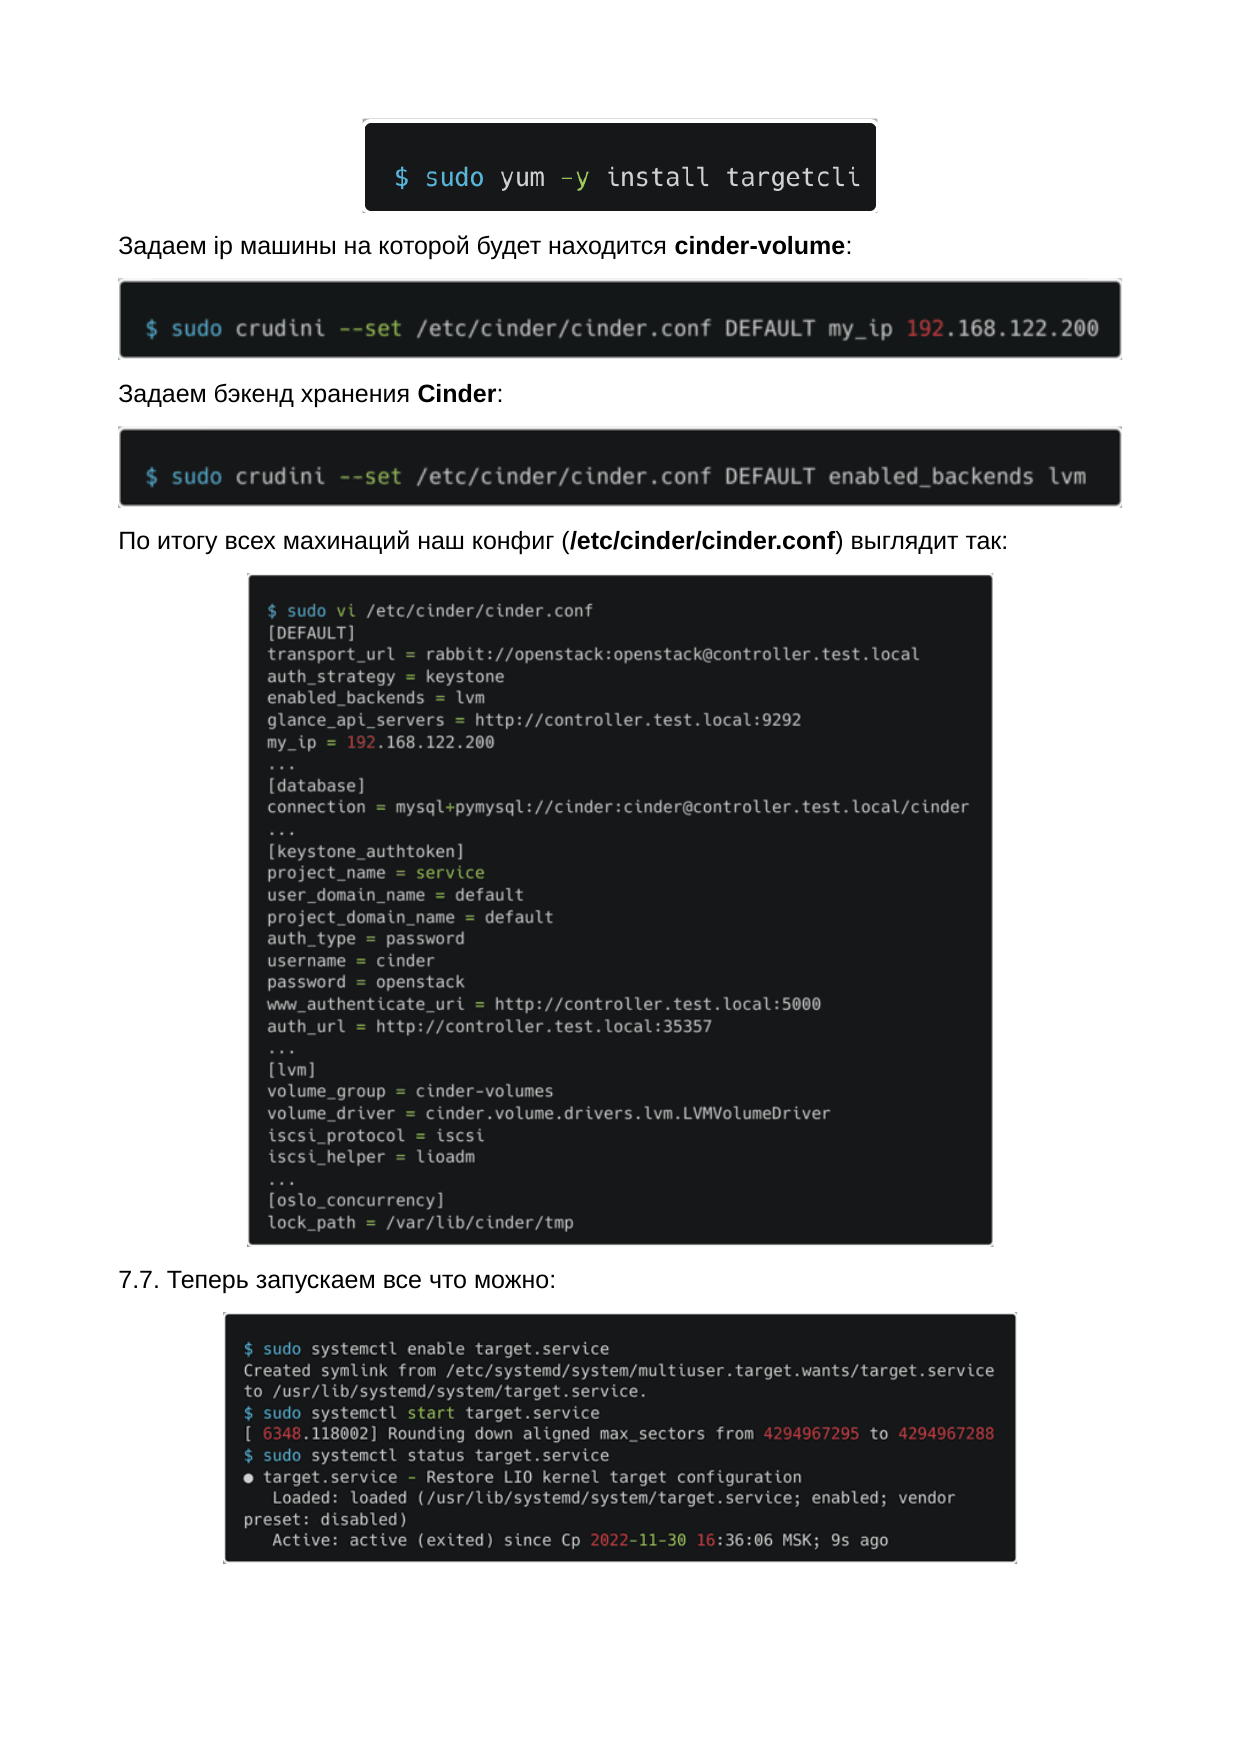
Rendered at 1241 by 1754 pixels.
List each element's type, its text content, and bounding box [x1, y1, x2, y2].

picture [247, 573, 994, 1247]
picture [118, 426, 1123, 508]
picture [118, 278, 1123, 360]
picture [362, 118, 878, 213]
text По итогу всех махинаций наш конфиг (/etc/cinder/cinder.conf) выглядит так: [118, 526, 1122, 555]
text Задаем ip машины на которой будет находится cinder-volume: [118, 231, 1122, 260]
text Задаем бэкенд хранения Cinder: [118, 379, 1122, 407]
picture [223, 1312, 1018, 1564]
text 7.7. Теперь запускаем все что можно: [118, 1265, 1122, 1294]
